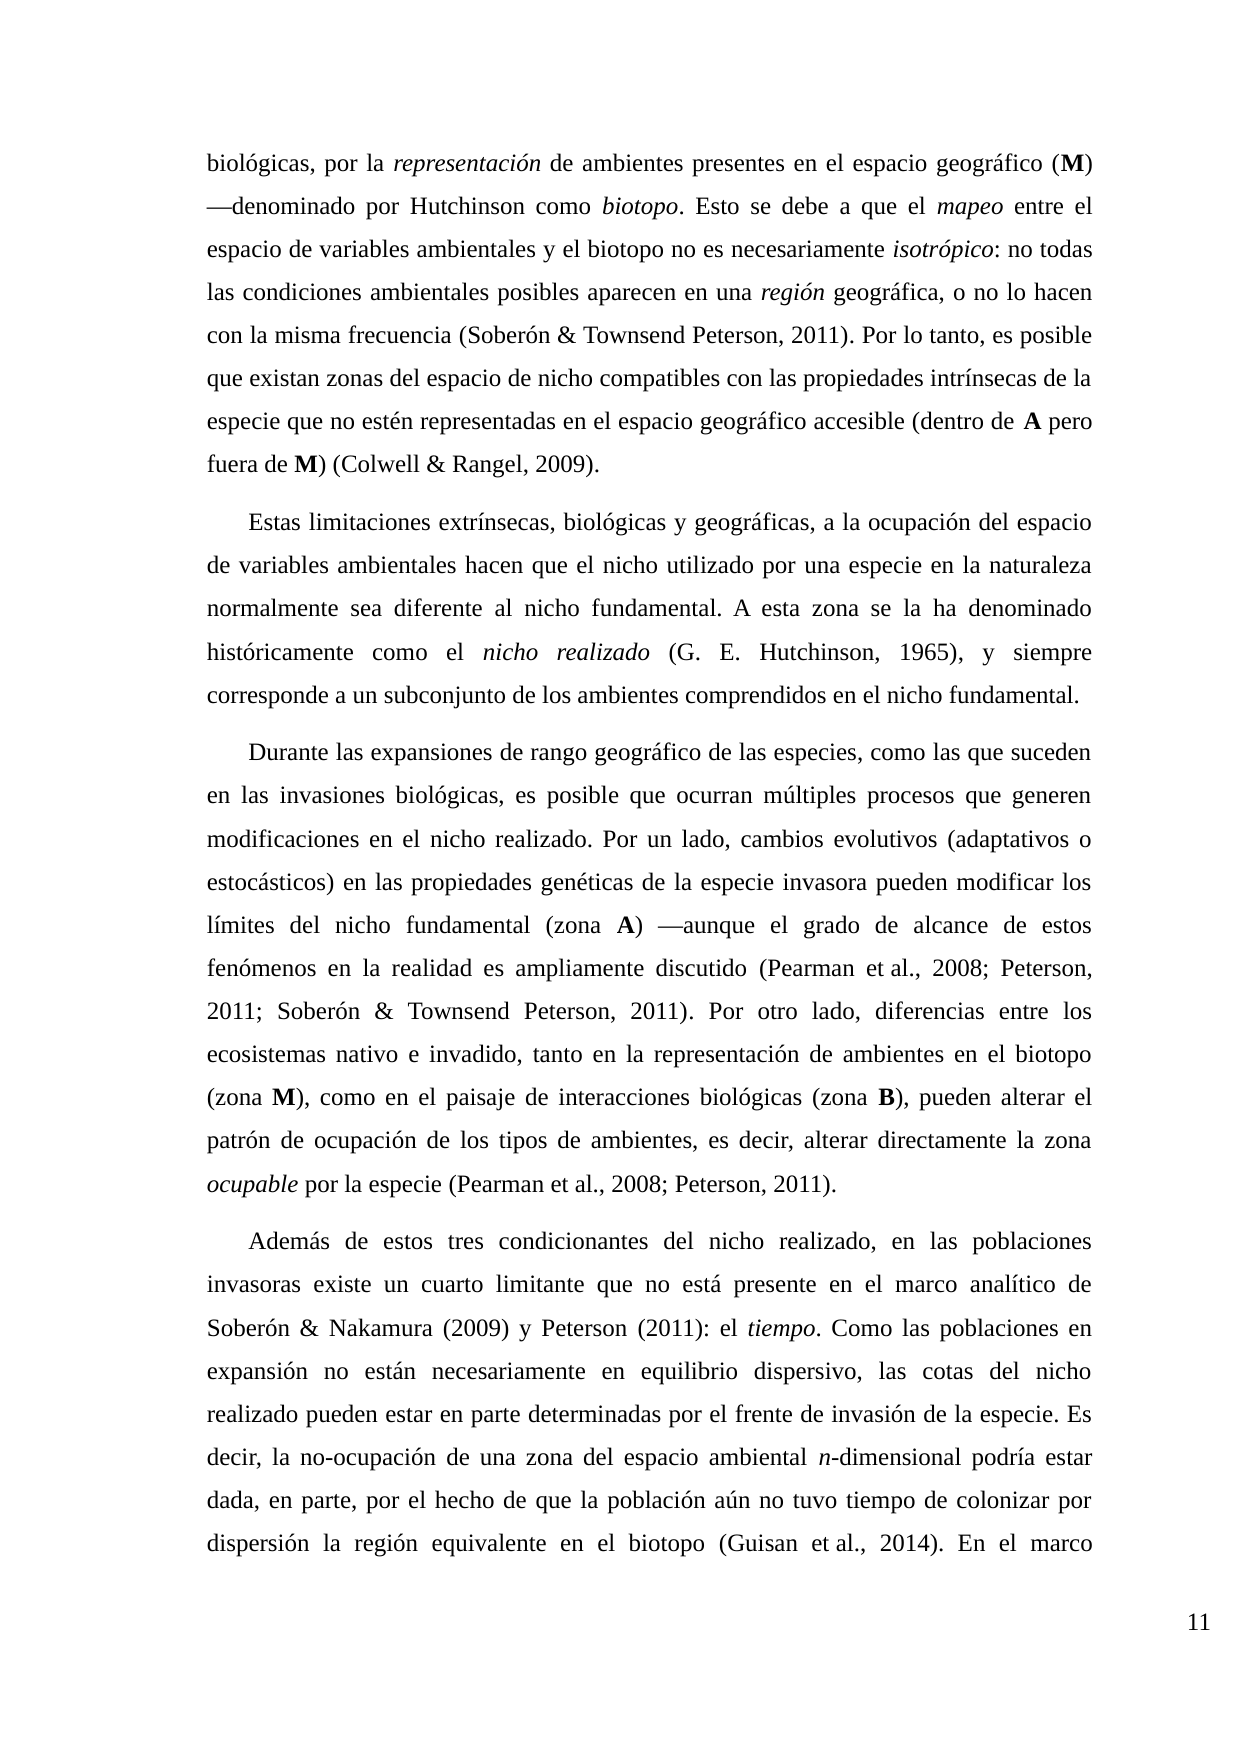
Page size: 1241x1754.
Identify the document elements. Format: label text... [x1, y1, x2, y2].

text biológicas, por la representación de ambientes presentes en el espacio geográfico (M) —denominado por Hutchinson como biotopo. Esto se debe a que el mapeo entre el espacio de variables ambientales y el biotopo no es necesariamente isotrópico: no todas las condiciones ambientales posibles aparecen en una región geográfica, o no lo hacen con la misma frecuencia (Soberón & Townsend Peterson, 2011). Por lo tanto, es posible que existan zonas del espacio de nicho compatibles con las propiedades intrínsecas de la especie que no estén representadas en el espacio geográfico accesible (dentro de A pero fuera de M) (Colwell & Rangel, 2009). [207, 148, 1093, 478]
text Además de estos tres condicionantes del nicho realizado, en las poblaciones invasoras existe un cuarto limitante que no está presente en el marco analítico de Soberón & Nakamura (2009) y Peterson (2011): el tiempo. Como las poblaciones en expansión no están necesariamente en equilibrio dispersivo, las cotas del nicho realizado pueden estar en parte determinadas por el frente de invasión de la especie. Es decir, la no-ocupación de una zona del espacio ambiental n-dimensional podría estar dada, en parte, por el hecho de que la población aún no tuvo tiempo de colonizar por dispersión la región equivalente en el biotopo (Guisan et al., 2014). En el marco analítico de Soberón & Nakamura (2009), la distribución real de una especie invasora puede ser, durante el proceso de dispersión, una sub-región de la zona ocupable (G0) en el diagrama BAM (Figura 1). Por lo tanto, este aspecto de no-equilibrio de los sistemas de invasión puede llevar a errores en el modelado y la interpretación de las zonas climáticas ocupables y ocupadas por las especies invasoras. [207, 1226, 1093, 1557]
text Estas limitaciones extrínsecas, biológicas y geográficas, a la ocupación del espacio de variables ambientales hacen que el nicho utilizado por una especie en la naturaleza normalmente sea diferente al nicho fundamental. A esta zona se la ha denominado históricamente como el nicho realizado (G. E. Hutchinson, 1965), y siempre corresponde a un subconjunto de los ambientes comprendidos en el nicho fundamental. [207, 507, 1093, 708]
text Durante las expansiones de rango geográfico de las especies, como las que suceden en las invasiones biológicas, es posible que ocurran múltiples procesos que generen modificaciones en el nicho realizado. Por un lado, cambios evolutivos (adaptativos o estocásticos) en las propiedades genéticas de la especie invasora pueden modificar los límites del nicho fundamental (zona A) —aunque el grado de alcance de estos fenómenos en la realidad es ampliamente discutido (Pearman et al., 2008; Peterson, 2011; Soberón & Townsend Peterson, 2011). Por otro lado, diferencias entre los ecosistemas nativo e invadido, tanto en la representación de ambientes en el biotopo (zona M), como en el paisaje de interacciones biológicas (zona B), pueden alterar el patrón de ocupación de los tipos de ambientes, es decir, alterar directamente la zona ocupable por la especie (Pearman et al., 2008; Peterson, 2011). [207, 737, 1093, 1197]
